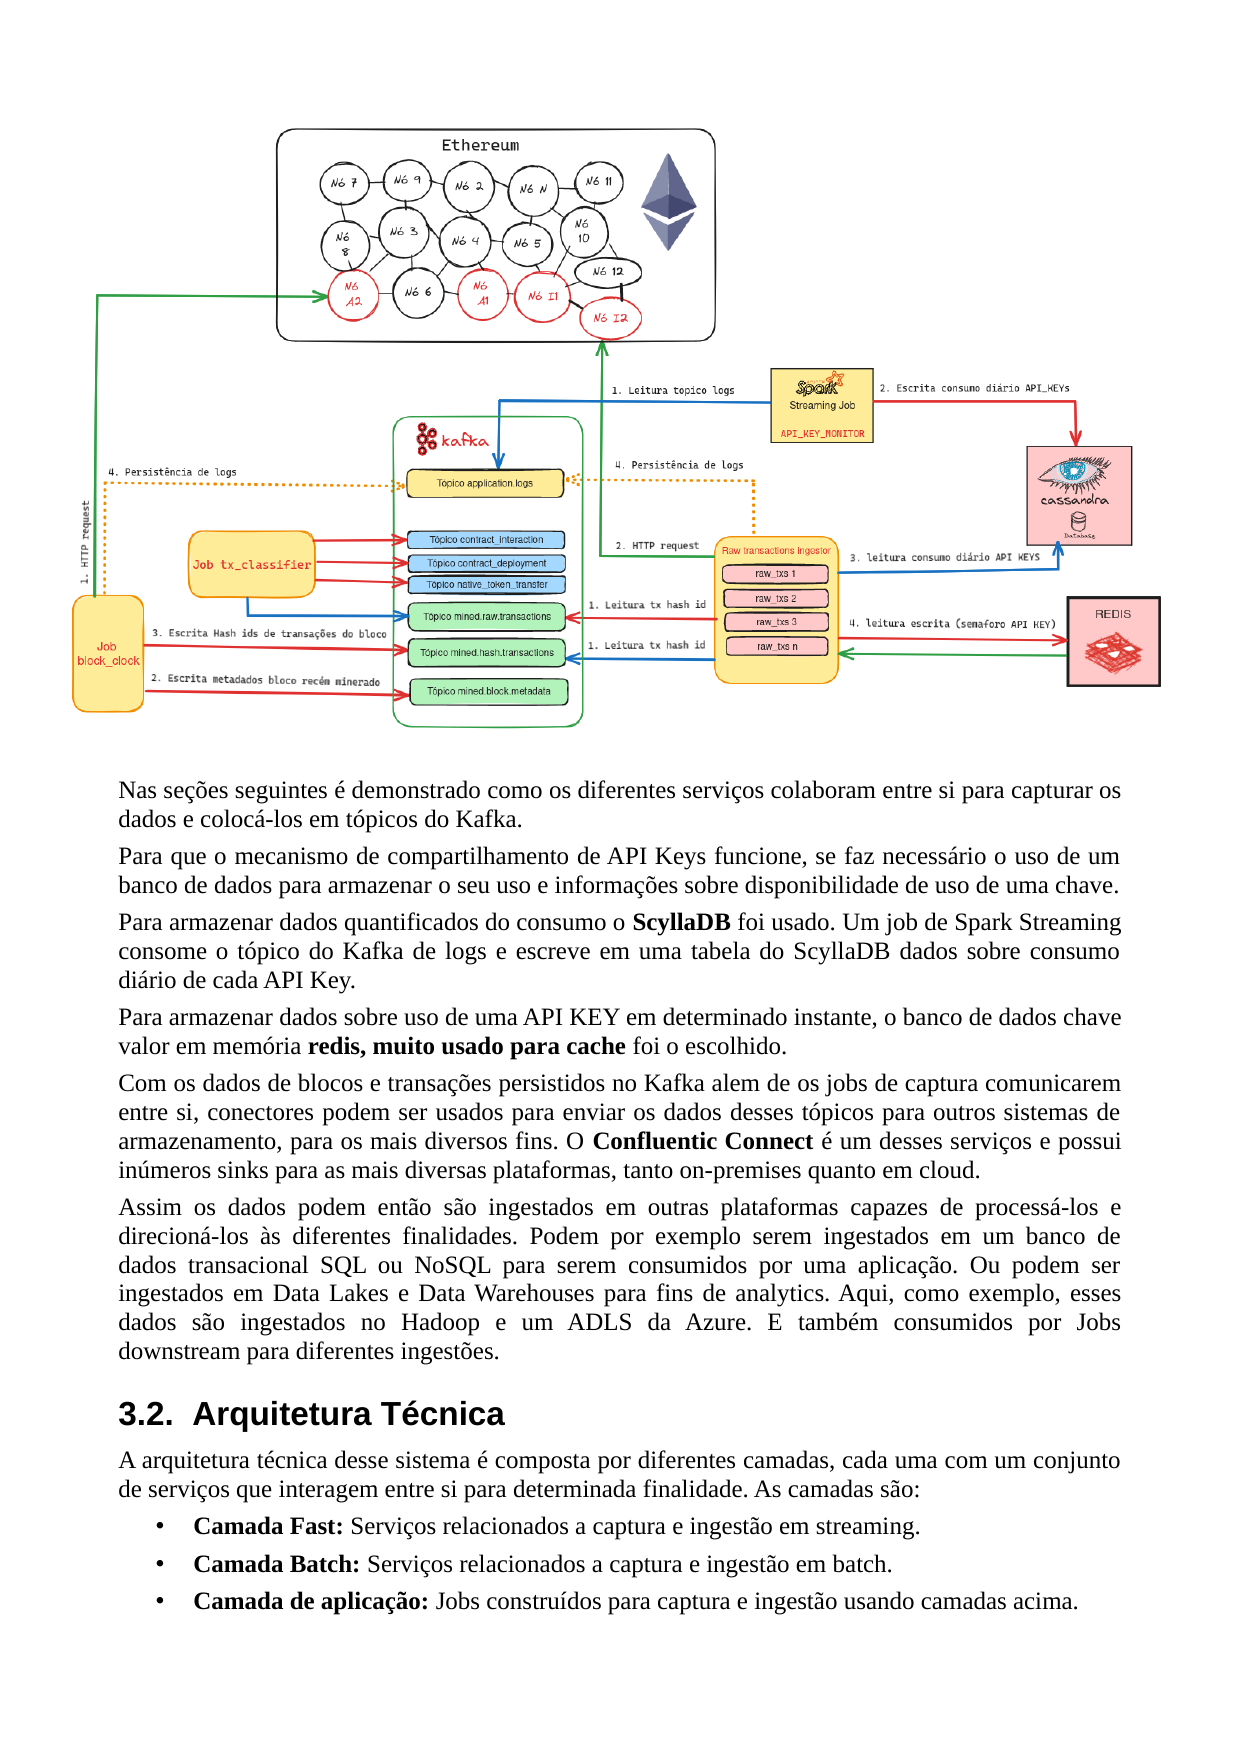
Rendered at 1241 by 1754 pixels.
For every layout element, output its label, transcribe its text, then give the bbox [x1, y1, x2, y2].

text Para armazenar dados quantificados do consumo o ScyllaDB foi usado. Um job de Spark Streaming consome o tópico do Kafka de logs e escreve em uma tabela do ScyllaDB dados sobre consumo diário de cada API Key. [118, 907, 1122, 994]
text Assim os dados podem então são ingestados em outras plataformas capazes de processá-los e direcioná-los às diferentes finalidades. Podem por exemplo serem ingestados em um banco de dados transacional SQL ou NoSQL para serem consumidos por uma aplicação. Ou podem ser ingestados em Data Lakes e Data Warehouses para fins de analytics. Aqui, como exemplo, esses dados são ingestados no Hadoop e um ADLS da Azure. E também consumidos por Jobs downstream para diferentes ingestões. [118, 1192, 1122, 1365]
list Camada de aplicação: Jobs construídos para captura e ingestão usando camadas acima. [156, 1586, 1122, 1615]
list Camada Fast: Serviços relacionados a captura e ingestão em streaming. [156, 1511, 1122, 1540]
text Para armazenar dados sobre uso de uma API KEY em determinado instante, o banco de dados chave valor em memória redis, muito usado para cache foi o escolhido. [118, 1002, 1122, 1060]
text Para que o mecanismo de compartilhamento de API Keys funcione, se faz necessário o uso de um banco de dados para armazenar o seu uso e informações sobre disponibilidade de uso de uma chave. [118, 841, 1122, 899]
text Com os dados de blocos e transações persistidos no Kafka alem de os jobs de captura comunicarem entre si, conectores podem ser usados para enviar os dados desses tópicos para outros sistemas de armazenamento, para os mais diversos fins. O Confluentic Connect é um desses serviços e possui inúmeros sinks para as mais diversas plataformas, tanto on-premises quanto em cloud. [118, 1068, 1122, 1183]
picture [56, 118, 1184, 738]
text Nas seções seguintes é demonstrado como os diferentes serviços colaboram entre si para capturar os dados e colocá-los em tópicos do Kafka. [118, 775, 1122, 833]
list Camada Batch: Serviços relacionados a captura e ingestão em batch. [156, 1549, 1122, 1577]
text A arquitetura técnica desse sistema é composta por diferentes camadas, cada uma com um conjunto de serviços que interagem entre si para determinada finalidade. As camadas são: [118, 1445, 1122, 1503]
subtitle Arquitetura Técnica [118, 1394, 1122, 1433]
